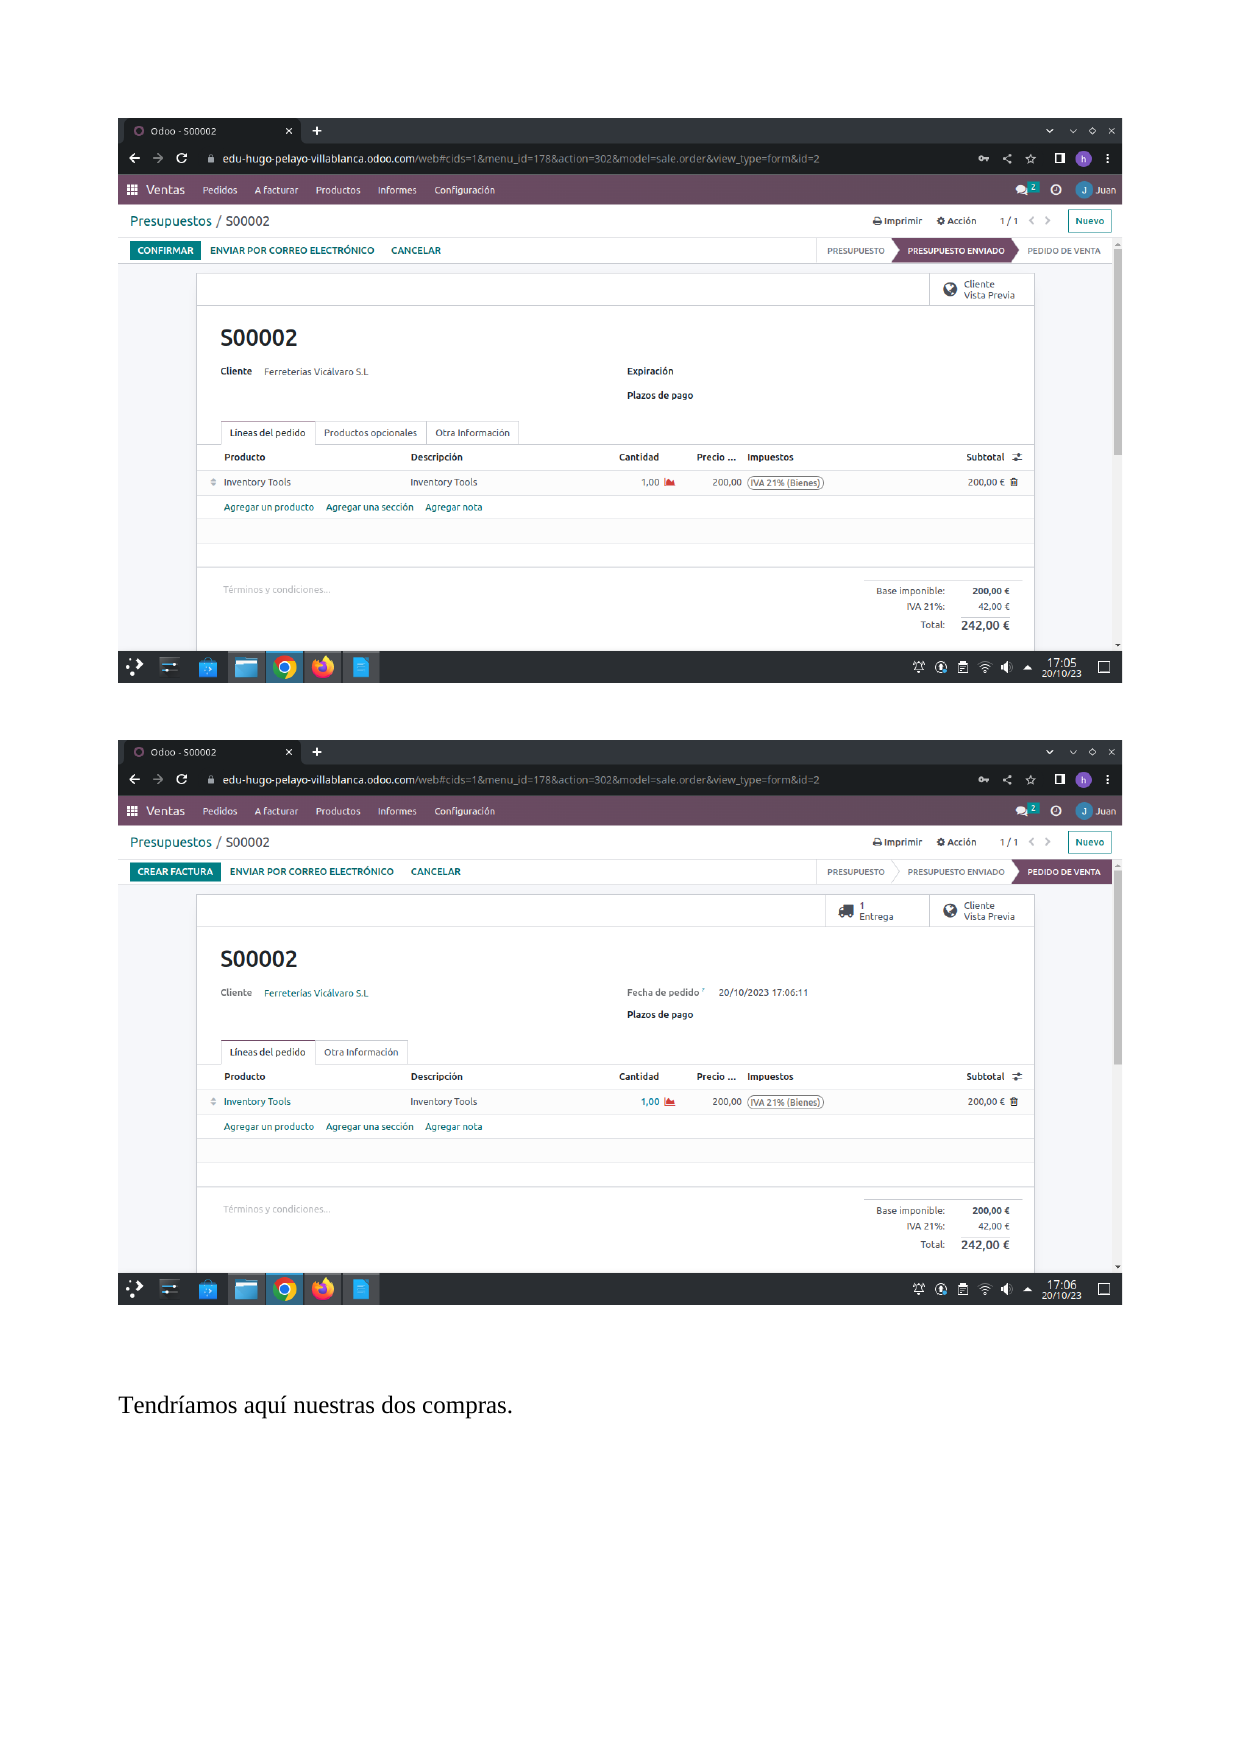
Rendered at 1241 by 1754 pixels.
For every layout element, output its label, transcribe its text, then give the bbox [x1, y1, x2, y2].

picture [118, 118, 1123, 683]
text Tendríamos aquí nuestras dos compras. [118, 1391, 1122, 1419]
picture [118, 740, 1123, 1305]
